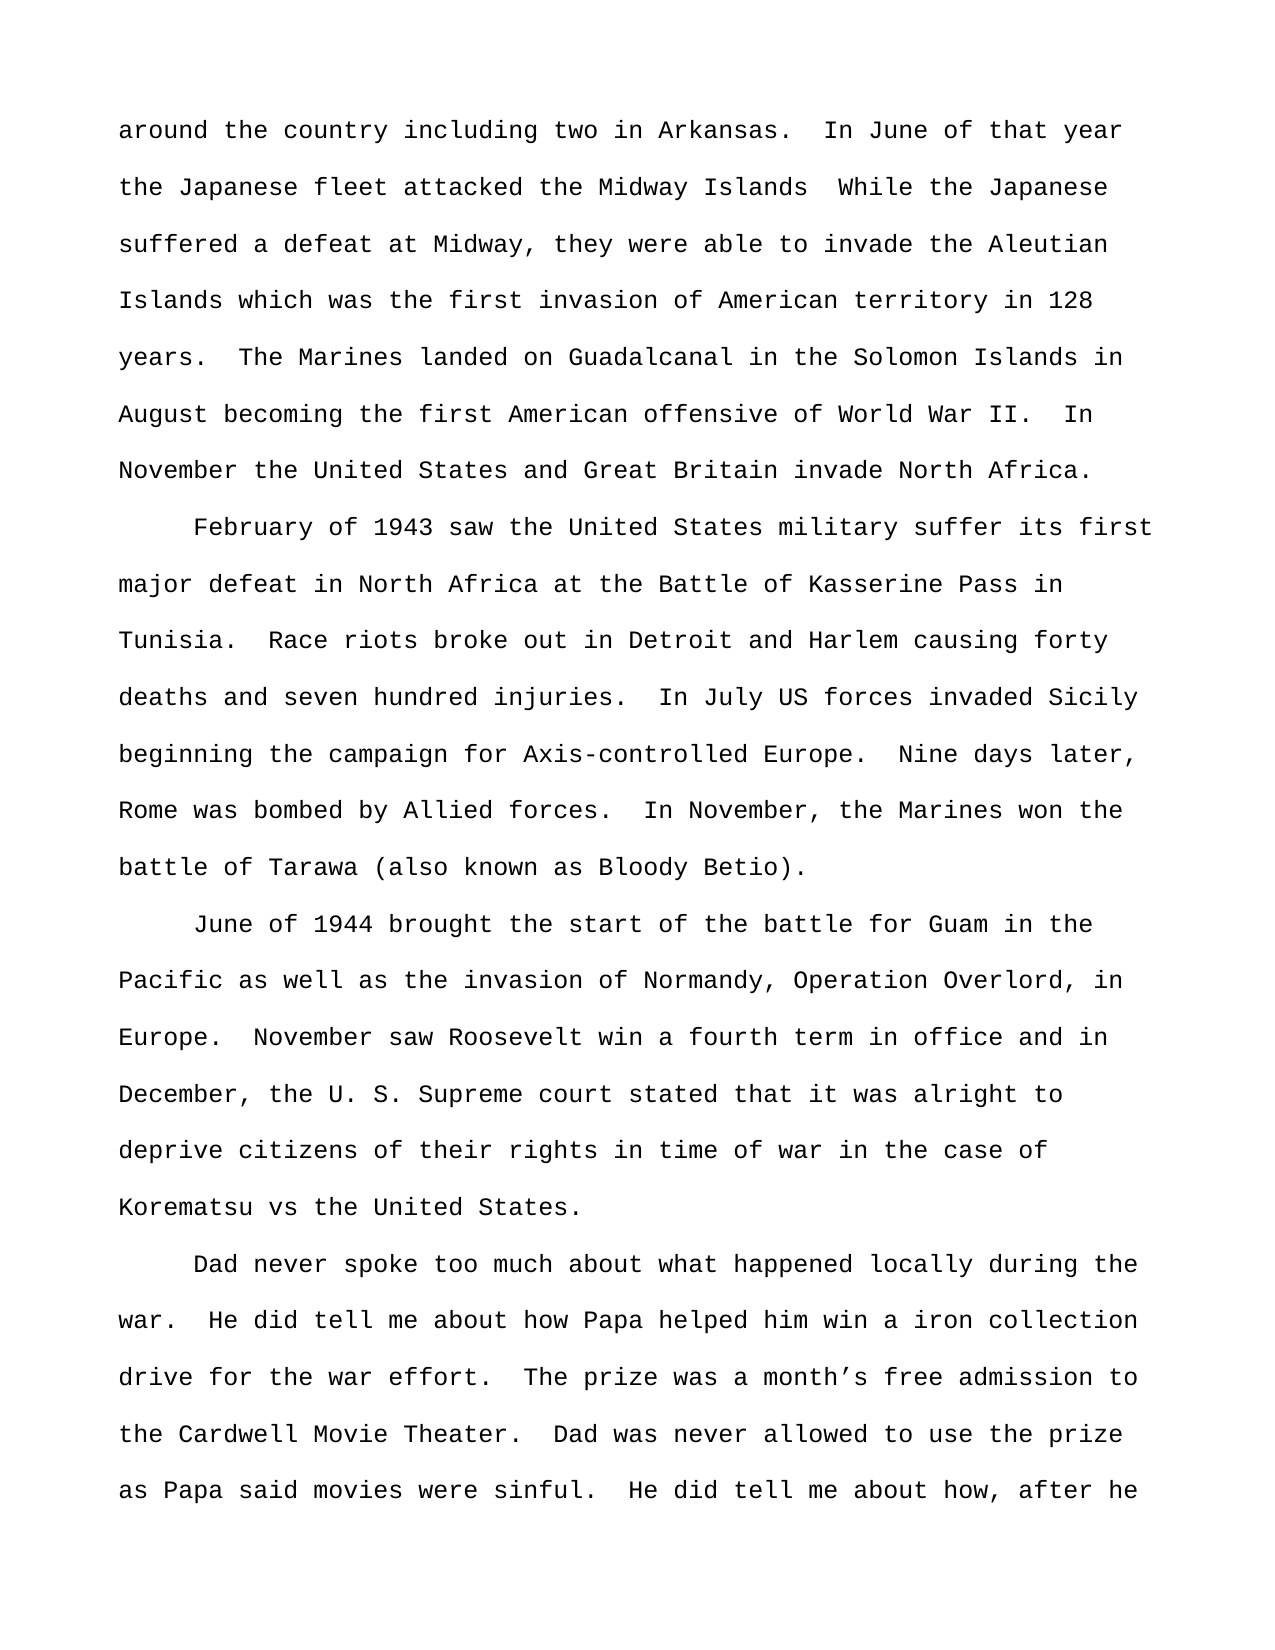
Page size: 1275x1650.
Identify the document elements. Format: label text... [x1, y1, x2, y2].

text around the country including two in Arkansas. In June of that year the Japanese fleet attacked the Midway Islands While the Japanese suffered a defeat at Midway, they were able to invade the Aleutian Islands which was the first invasion of American territory in 128 years. The Marines landed on Guadalcanal in the Solomon Islands in August becoming the first American offensive of World War II. In November the United States and Great Britain invade North Africa. [118, 118, 1157, 486]
text June of 1944 brought the start of the battle for Guam in the Pacific as well as the invasion of Normandy, Operation Overlord, in Europe. November saw Roosevelt win a fourth term in office and in December, the U. S. Supreme court stated that it was alright to deprive citizens of their rights in time of war in the case of Korematsu vs the United States. [118, 911, 1157, 1223]
text Dad never spoke too much about what happened locally during the war. He did tell me about how Papa helped him win a iron collection drive for the war effort. The prize was a month’s free admission to the Cardwell Movie Theater. Dad was never allowed to use the prize as Papa said movies were sinful. He did tell me about how, after he [118, 1251, 1157, 1506]
text February of 1943 saw the United States military suffer its first major defeat in North Africa at the Battle of Kasserine Pass in Tunisia. Race riots broke out in Detroit and Harlem causing forty deaths and seven hundred injuries. In July US forces invaded Sicily beginning the campaign for Axis-controlled Europe. Nine days later, Rome was bombed by Allied forces. In November, the Marines won the battle of Tarawa (also known as Bloody Betio). [118, 515, 1157, 883]
